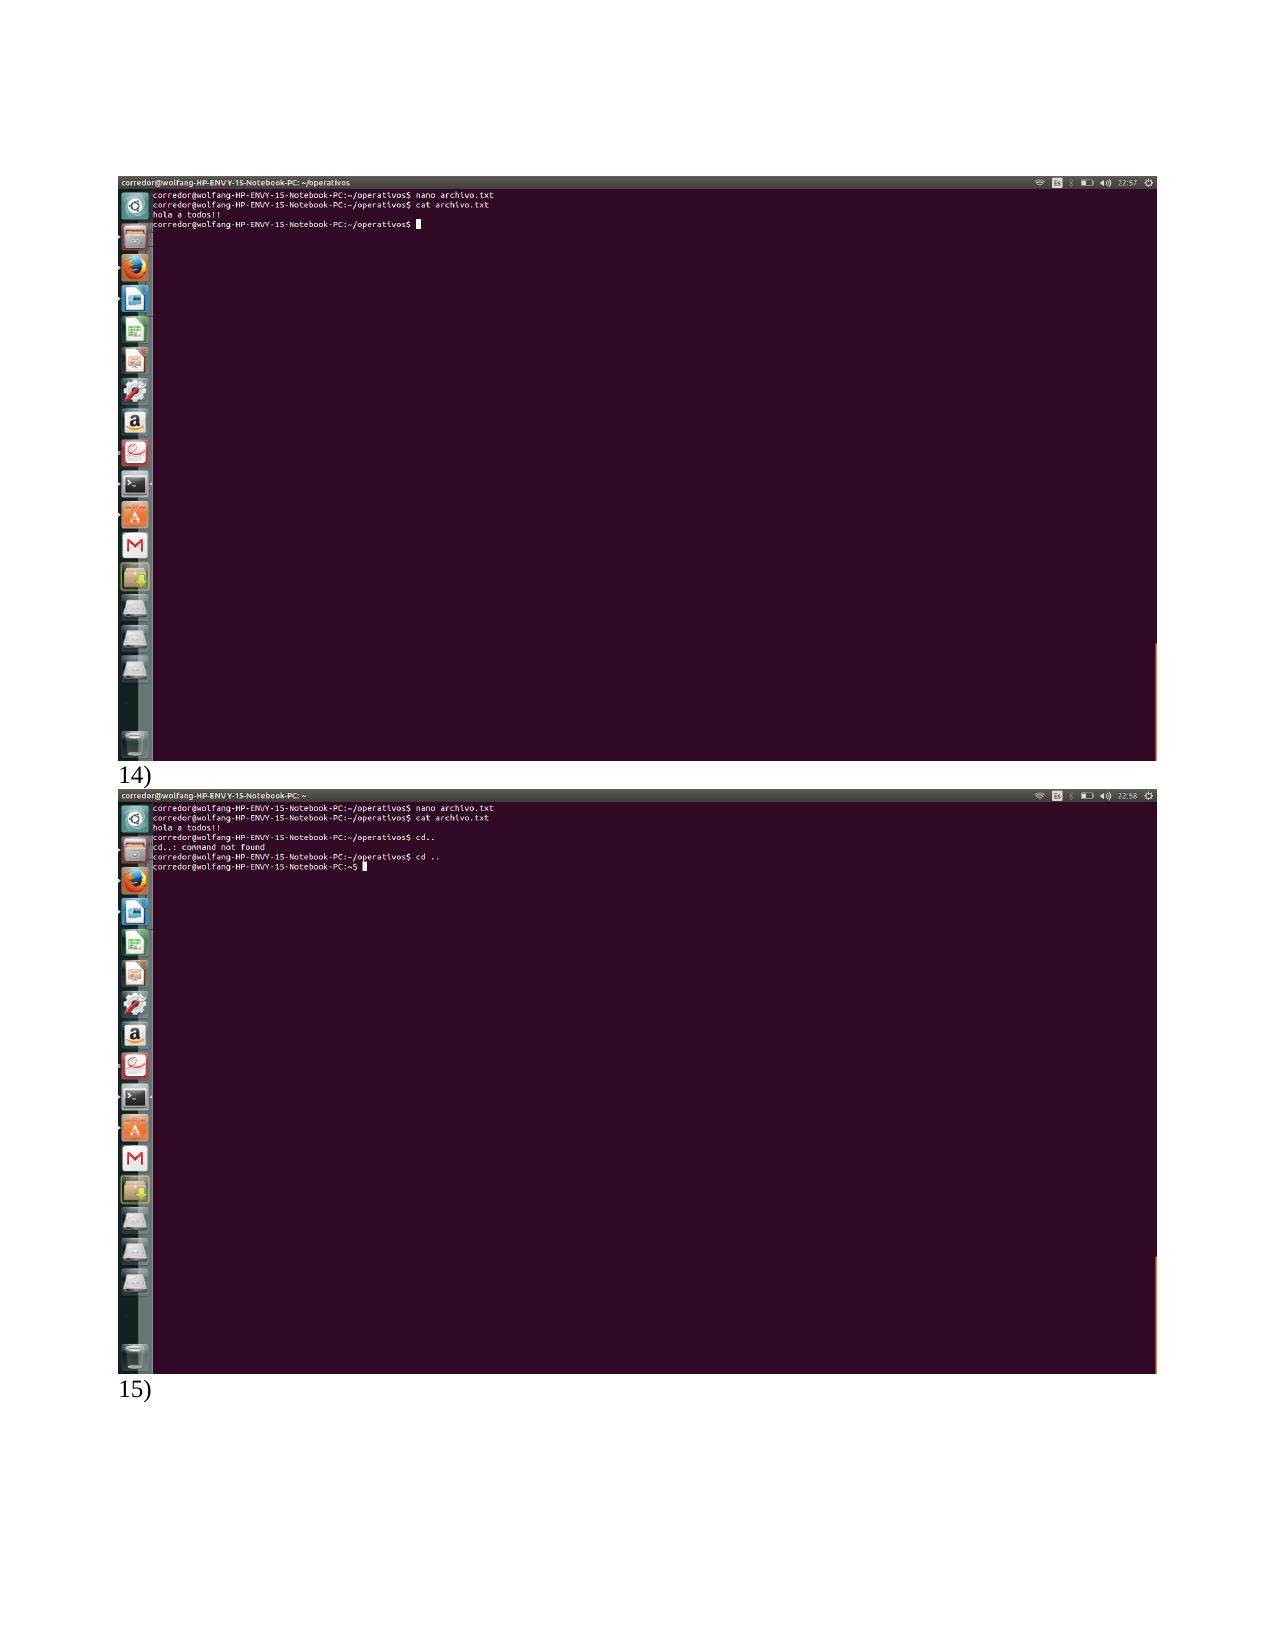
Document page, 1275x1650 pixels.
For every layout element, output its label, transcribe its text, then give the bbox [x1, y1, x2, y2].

text 14) [118, 761, 1157, 789]
picture [118, 176, 1157, 761]
text 15) [118, 1374, 1157, 1402]
picture [118, 789, 1157, 1374]
